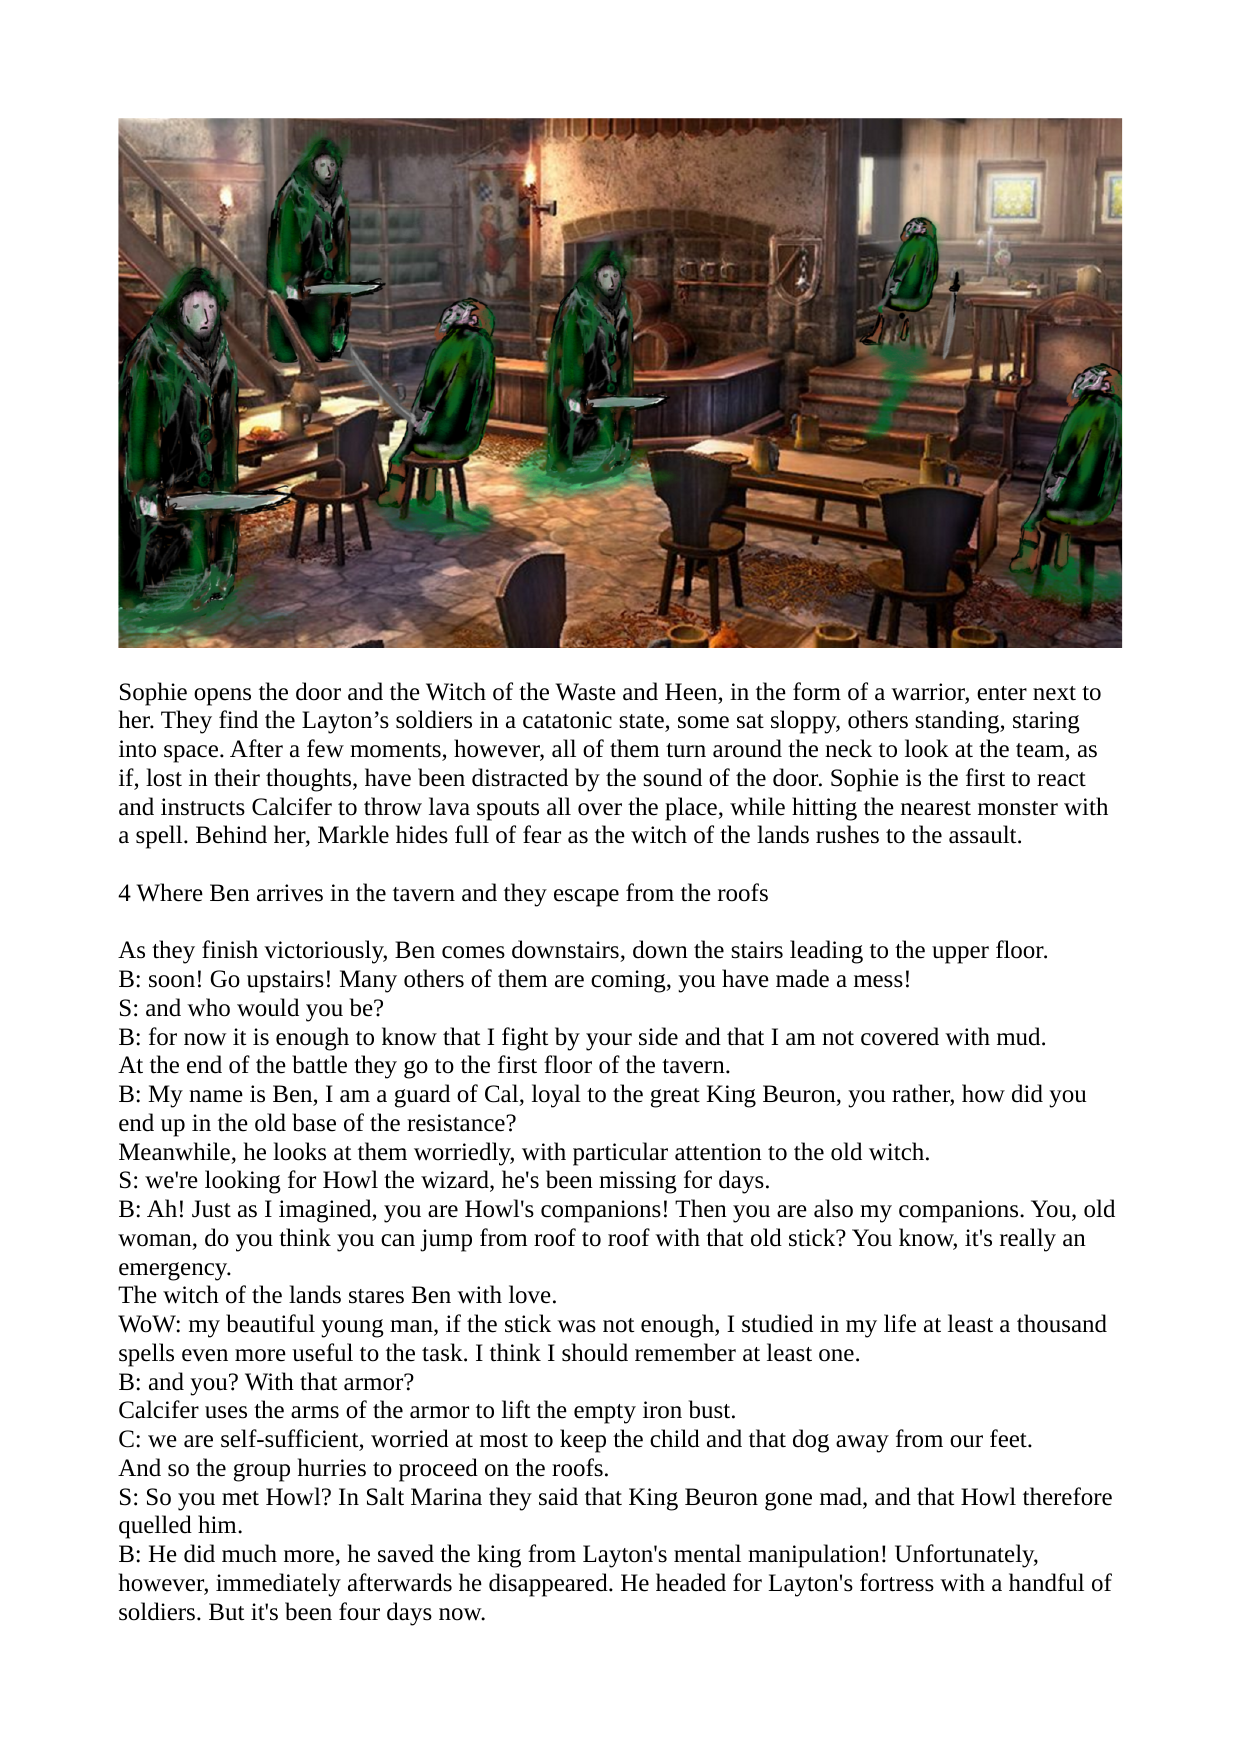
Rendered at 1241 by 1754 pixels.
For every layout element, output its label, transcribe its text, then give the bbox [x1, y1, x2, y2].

text WoW: my beautiful young man, if the stick was not enough, I studied in my life at least a thousand spells even more useful to the task. I think I should remember at least one. [118, 1309, 1122, 1367]
text B: for now it is enough to know that I fight by your side and that I am not covered with mud. [118, 1022, 1122, 1050]
text S: So you met Howl? In Salt Marina they said that King Beuron gone mad, and that Howl therefore quelled him. [118, 1482, 1122, 1539]
text And so the group hurries to proceed on the roofs. [118, 1453, 1122, 1482]
text C: we are self-sufficient, worried at most to keep the child and that dog away from our feet. [118, 1424, 1122, 1453]
text 4 Where Ben arrives in the tavern and they escape from the roofs [118, 878, 1122, 907]
text The witch of the lands stares Ben with love. [118, 1280, 1122, 1309]
text Sophie opens the door and the Witch of the Waste and Heen, in the form of a warrior, enter next to her. They find the Layton’s soldiers in a catatonic state, some sat sloppy, others standing, staring into space. After a few moments, however, all of them turn around the neck to look at the team, as if, lost in their thoughts, have been distracted by the sound of the door. Sophie is the first to react and instructs Calcifer to throw lava spouts all over the place, while hitting the nearest monster with a spell. Behind her, Markle hides full of fear as the witch of the lands rushes to the assault. [118, 677, 1122, 849]
picture [118, 118, 1123, 648]
text As they finish victoriously, Ben comes downstairs, down the stairs leading to the upper floor. [118, 935, 1122, 964]
text B: He did much more, he saved the king from Layton's mental manipulation! Unfortunately, however, immediately afterwards he disappeared. He headed for Layton's fortress with a handful of soldiers. But it's been four days now. [118, 1539, 1122, 1625]
text At the end of the battle they go to the first floor of the tavern. [118, 1050, 1122, 1079]
text S: and who would you be? [118, 993, 1122, 1022]
text B: Ah! Just as I imagined, you are Howl's companions! Then you are also my companions. You, old woman, do you think you can jump from roof to roof with that old stick? You know, it's really an emergency. [118, 1194, 1122, 1280]
text Calcifer uses the arms of the armor to lift the empty iron bust. [118, 1395, 1122, 1424]
text Meanwhile, he looks at them worriedly, with particular attention to the old witch. [118, 1137, 1122, 1165]
text B: and you? With that armor? [118, 1367, 1122, 1395]
text B: soon! Go upstairs! Many others of them are coming, you have made a mess! [118, 964, 1122, 993]
text S: we're looking for Howl the wizard, he's been missing for days. [118, 1165, 1122, 1194]
text B: My name is Ben, I am a guard of Cal, loyal to the great King Beuron, you rather, how did you end up in the old base of the resistance? [118, 1079, 1122, 1137]
